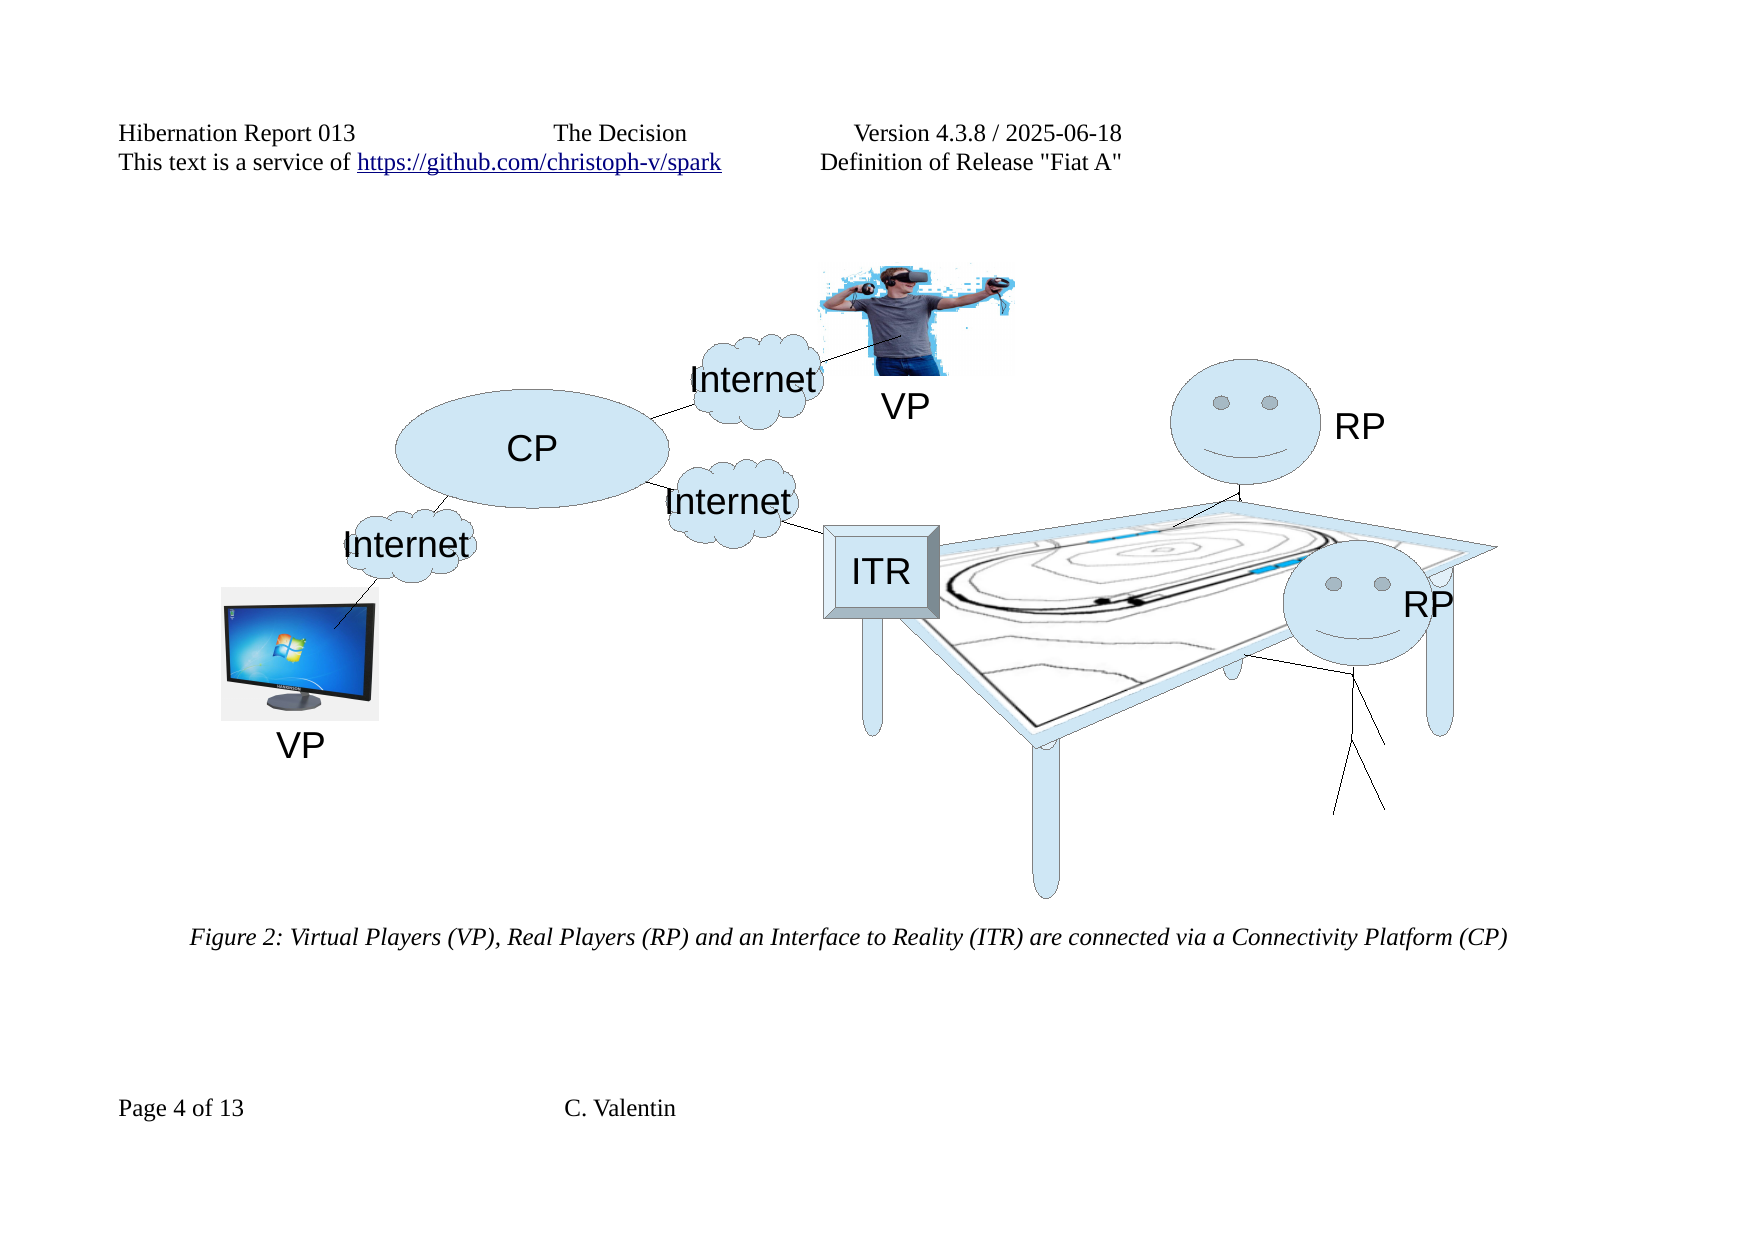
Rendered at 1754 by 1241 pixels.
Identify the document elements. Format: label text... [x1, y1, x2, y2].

text Figure 2: Virtual Players (VP), Real Players (RP) and an Interface to Reality (ITR) are connected via a Connectivity Platform (CP) [189, 262, 1546, 951]
